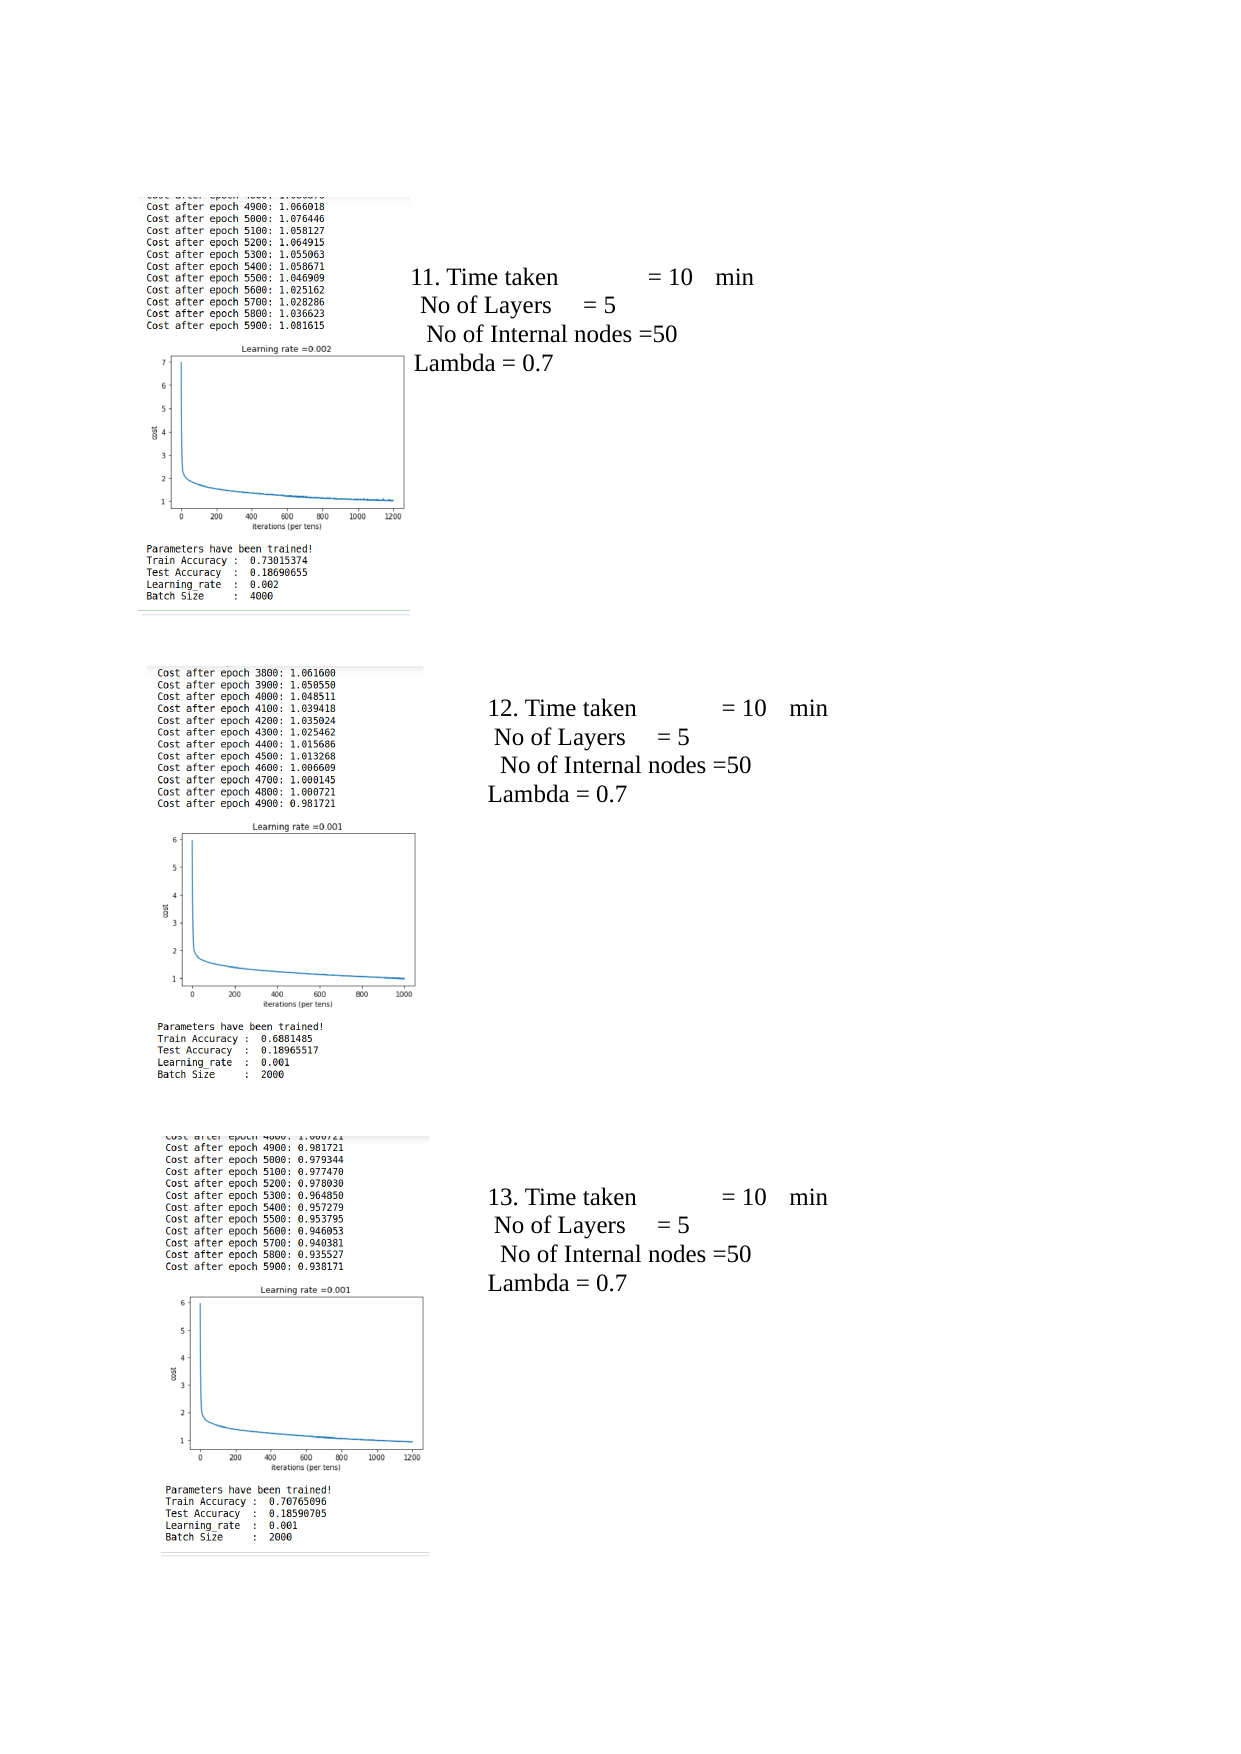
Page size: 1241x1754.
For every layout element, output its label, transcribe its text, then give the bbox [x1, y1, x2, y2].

text [118, 291, 138, 319]
text 11. Time taken = 10 min [265, 262, 1122, 291]
text [118, 779, 146, 808]
text No of Internal nodes =50 [287, 1239, 1122, 1268]
picture [160, 1135, 287, 1557]
text [118, 319, 138, 348]
text [118, 722, 146, 751]
text Lambda = 0.7 [275, 779, 1122, 808]
text [118, 693, 146, 722]
text No of Layers = 5 [287, 1211, 1122, 1239]
text [118, 348, 138, 377]
text No of Layers = 5 [275, 722, 1122, 751]
text [118, 262, 138, 291]
picture [146, 666, 275, 1087]
text No of Layers = 5 [265, 291, 1122, 319]
text No of Internal nodes =50 [265, 319, 1122, 348]
picture [138, 197, 265, 616]
text Lambda = 0.7 [287, 1268, 1122, 1297]
text [118, 1182, 160, 1211]
text [118, 1239, 160, 1268]
text [118, 1211, 160, 1239]
text No of Internal nodes =50 [275, 751, 1122, 779]
text 12. Time taken = 10 min [275, 693, 1122, 722]
text 13. Time taken = 10 min [287, 1182, 1122, 1211]
text Lambda = 0.7 [265, 348, 1122, 377]
text [118, 751, 146, 779]
text [118, 1268, 160, 1297]
